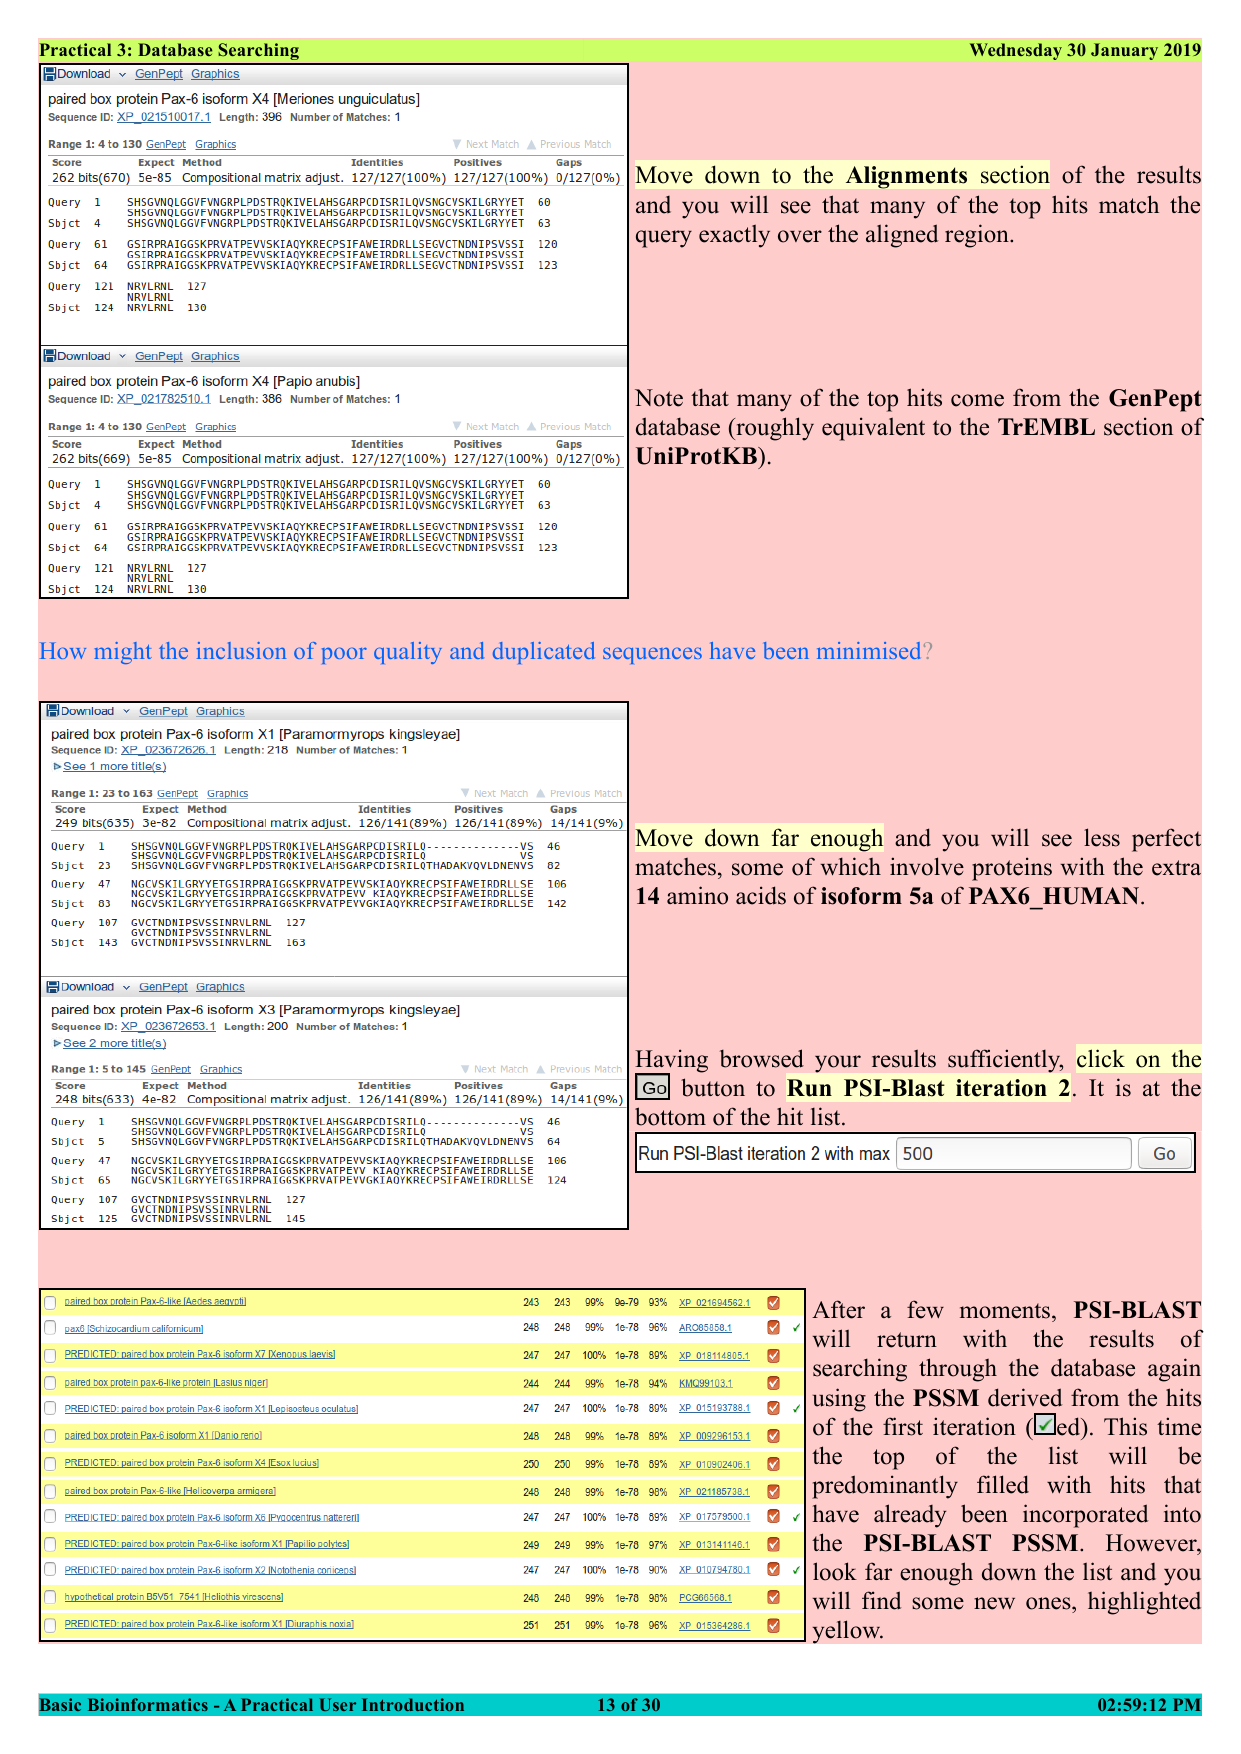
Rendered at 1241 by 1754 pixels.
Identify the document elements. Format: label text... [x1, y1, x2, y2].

picture [637, 1075, 668, 1098]
text After a few moments, PSI-BLAST will return with the results of searching through the database again using the PSSM derived from the hits of the first iteration (ed). This time the top of the list will be predominantly filled with hits that have already been incorporated into the PSI-BLAST PSSM. However, look far enough down the list and you will find some new ones, highlighted yellow. [38, 1289, 1202, 1644]
text Note that many of the top hits come from the GenPept database (roughly equivalent to the TrEMBL section of UniProtKB). [629, 383, 1202, 470]
picture [41, 703, 627, 1228]
text Move down far enough and you will see less perfect matches, some of which involve proteins with the extra 14 amino acids of isoform 5a of PAX6_HUMAN. [629, 822, 1202, 910]
text Having browsed your results sufficiently, click on the button to Run PSI-Blast iteration 2. It is at the bottom of the hit list. [629, 1044, 1202, 1131]
picture [41, 65, 627, 597]
picture [1036, 1415, 1054, 1433]
picture [637, 1134, 1194, 1171]
picture [41, 1290, 804, 1640]
text Move down to the Alignments section of the results and you will see that many of the top hits match the query exactly over the aligned region. [629, 160, 1202, 248]
text How might the inclusion of poor quality and duplicated sequences have been minimised? [38, 636, 1202, 664]
